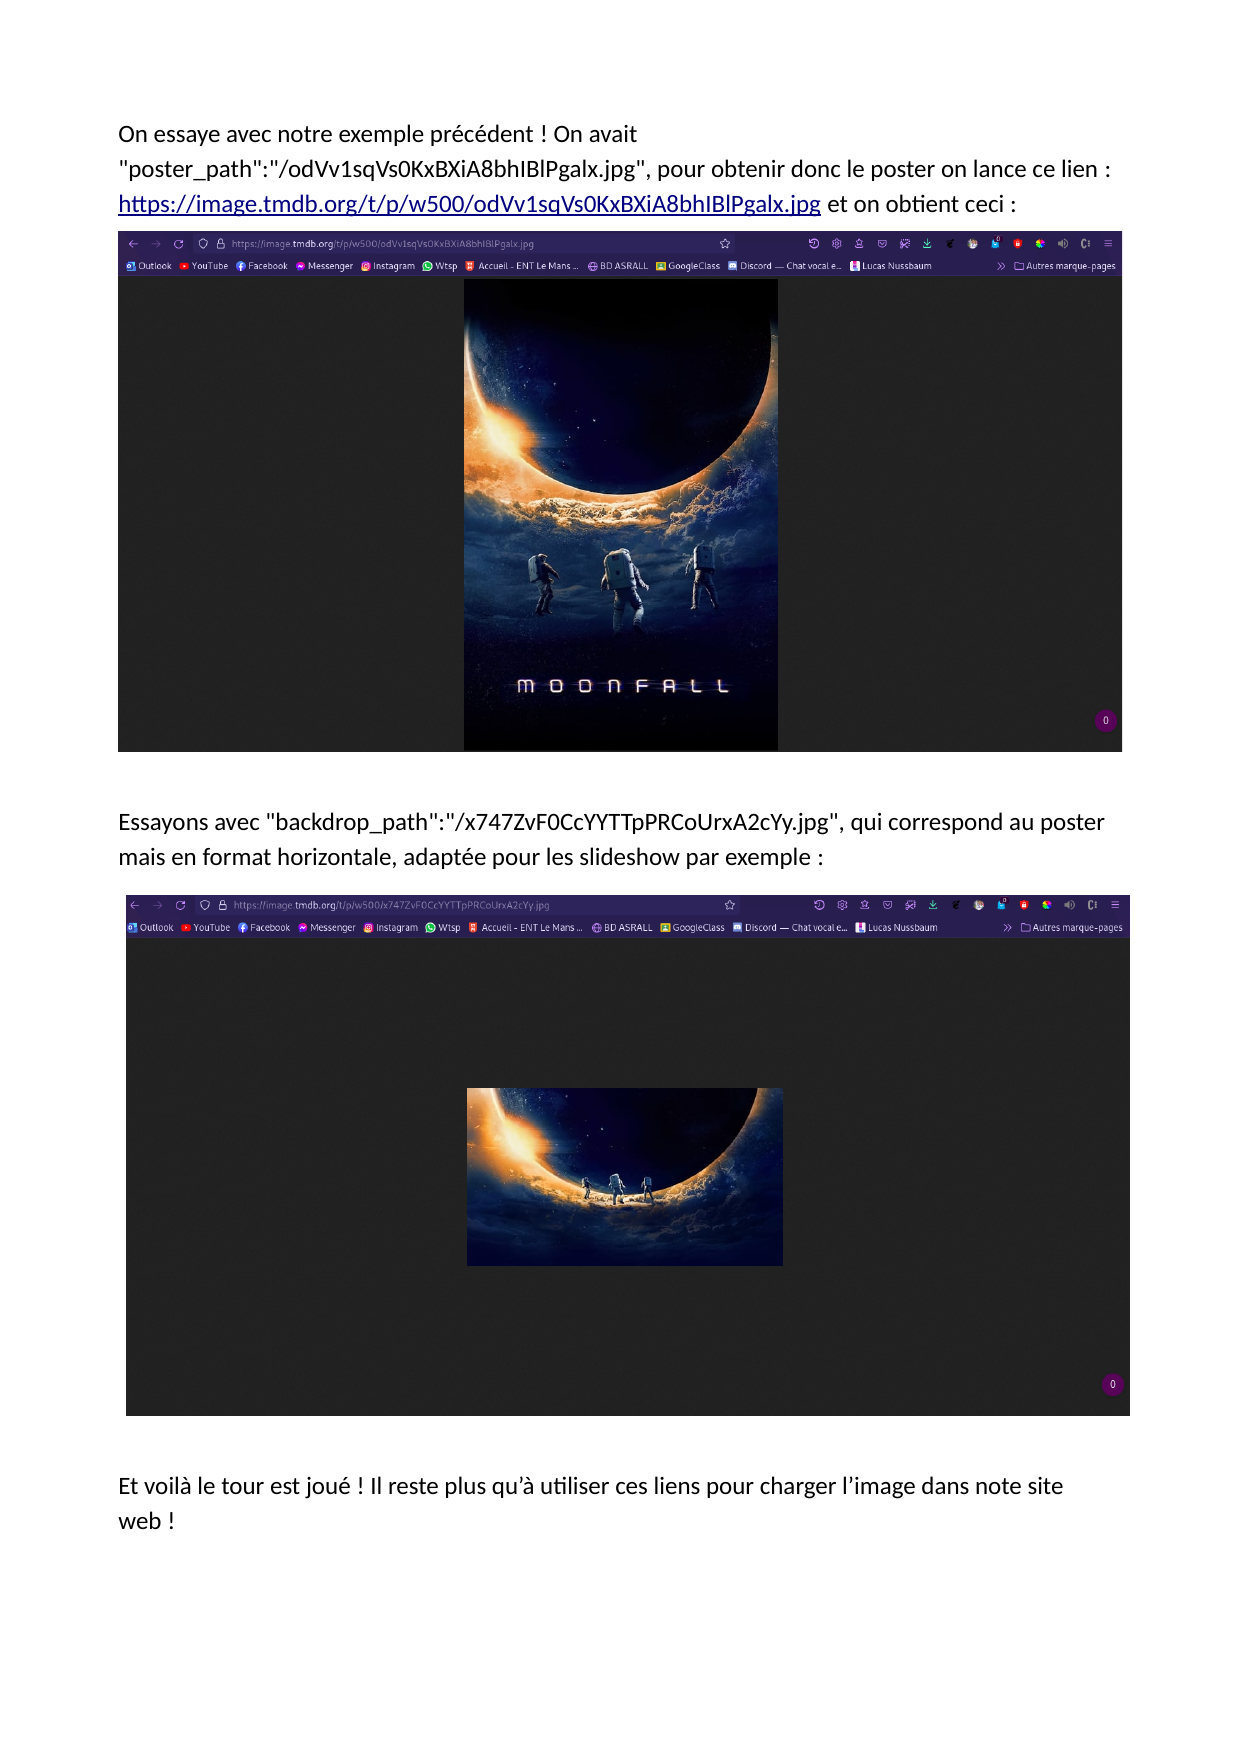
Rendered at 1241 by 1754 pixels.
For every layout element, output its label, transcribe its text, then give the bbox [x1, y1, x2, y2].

picture [126, 895, 1130, 1416]
text Et voilà le tour est joué ! Il reste plus qu’à utiliser ces liens pour charger l’image dans note site web ! [118, 1470, 1122, 1535]
picture [118, 231, 1123, 752]
text Essayons avec "backdrop_path":"/x747ZvF0CcYYTTpPRCoUrxA2cYy.jpg", qui correspond au poster mais en format horizontale, adaptée pour les slideshow par exemple : [118, 806, 1122, 871]
text On essaye avec notre exemple précédent ! On avait "poster_path":"/odVv1sqVs0KxBXiA8bhIBlPgalx.jpg", pour obtenir donc le poster on lance ce lien : https://image.tmdb.org/t/p/w500/odVv1sqVs0KxBXiA8bhIBlPgalx.jpg et on obtient ceci : [118, 118, 1122, 219]
